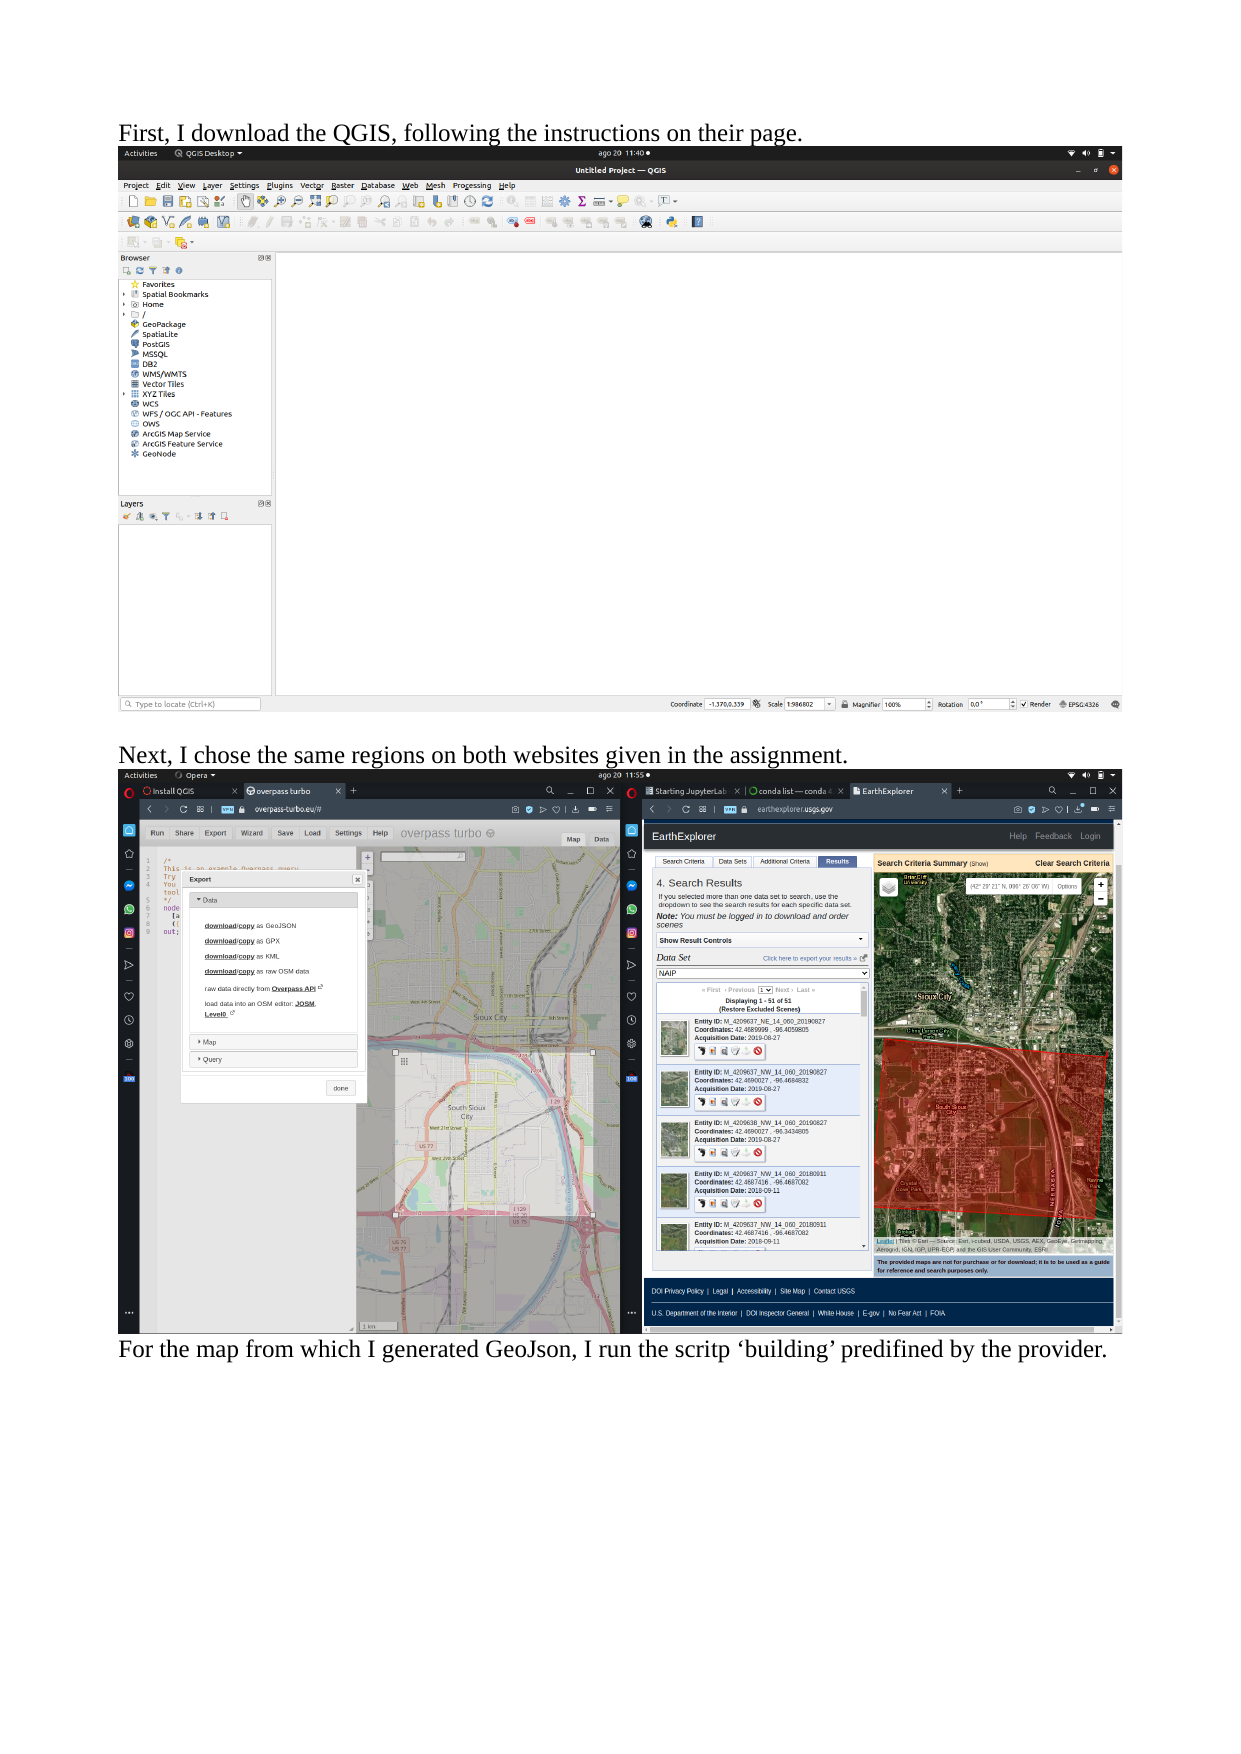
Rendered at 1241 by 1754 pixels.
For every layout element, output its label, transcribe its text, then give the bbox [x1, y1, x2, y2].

text Next, I chose the same regions on both websites given in the assignment. [118, 740, 1122, 769]
picture [118, 146, 1123, 712]
text For the map from which I generated GeoJson, I run the scritp ‘building’ predifined by the provider. [118, 1334, 1122, 1362]
text First, I download the QGIS, following the instructions on their page. [118, 118, 1122, 146]
picture [118, 769, 1123, 1334]
